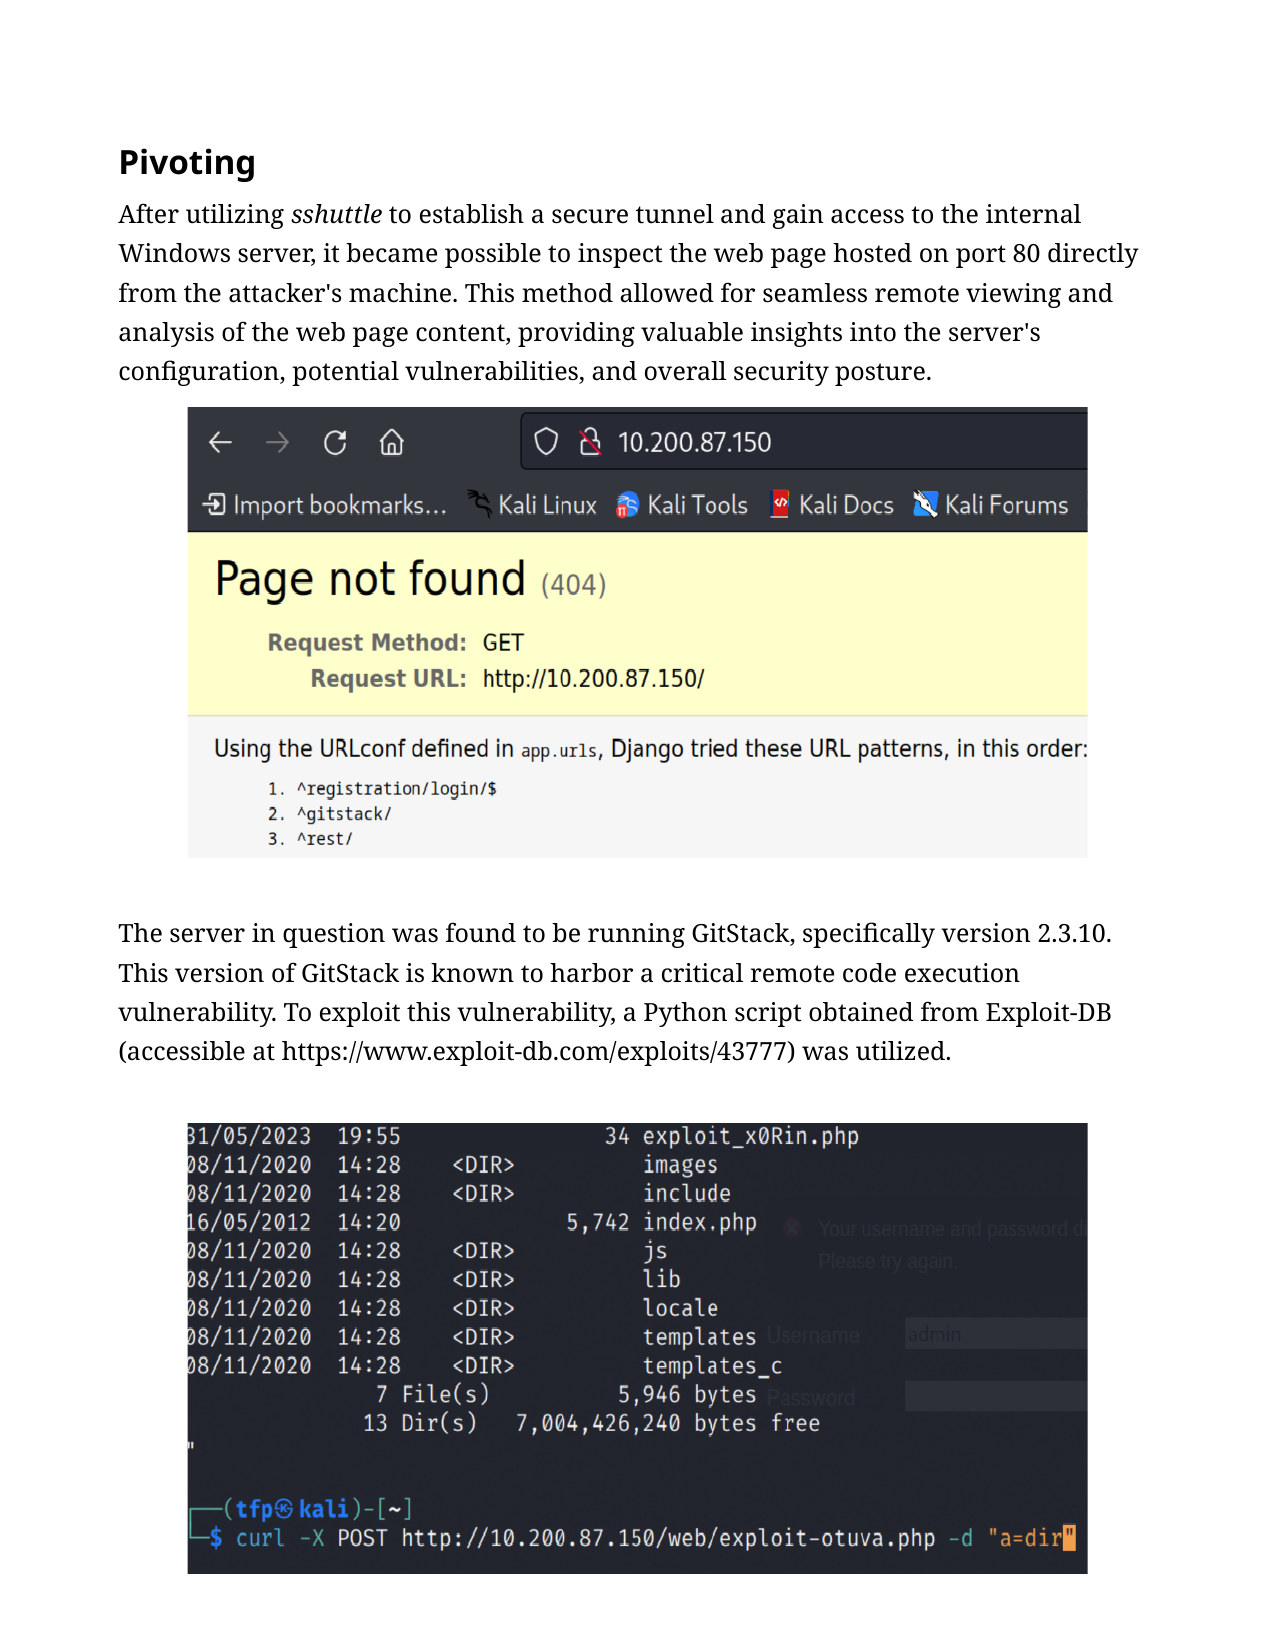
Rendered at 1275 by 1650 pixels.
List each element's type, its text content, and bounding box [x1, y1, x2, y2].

subtitle Pivoting [118, 139, 1157, 184]
picture [187, 407, 1088, 858]
text After utilizing sshuttle to establish a secure tunnel and gain access to the internal Windows server, it became possible to inspect the web page hosted on port 80 directly from the attacker's machine. This method allowed for seamless remote viewing and analysis of the web page content, providing valuable insights into the server's configuration, potential vulnerabilities, and overall security posture. [118, 197, 1157, 388]
text The server in question was found to be running GitStack, specifically version 2.3.10. This version of GitStack is known to harbor a critical remote code execution vulnerability. To exploit this vulnerability, a Python script obtained from Exploit-DB (accessible at https://www.exploit-db.com/exploits/43777) was utilized. [118, 916, 1157, 1068]
picture [187, 1123, 1088, 1574]
